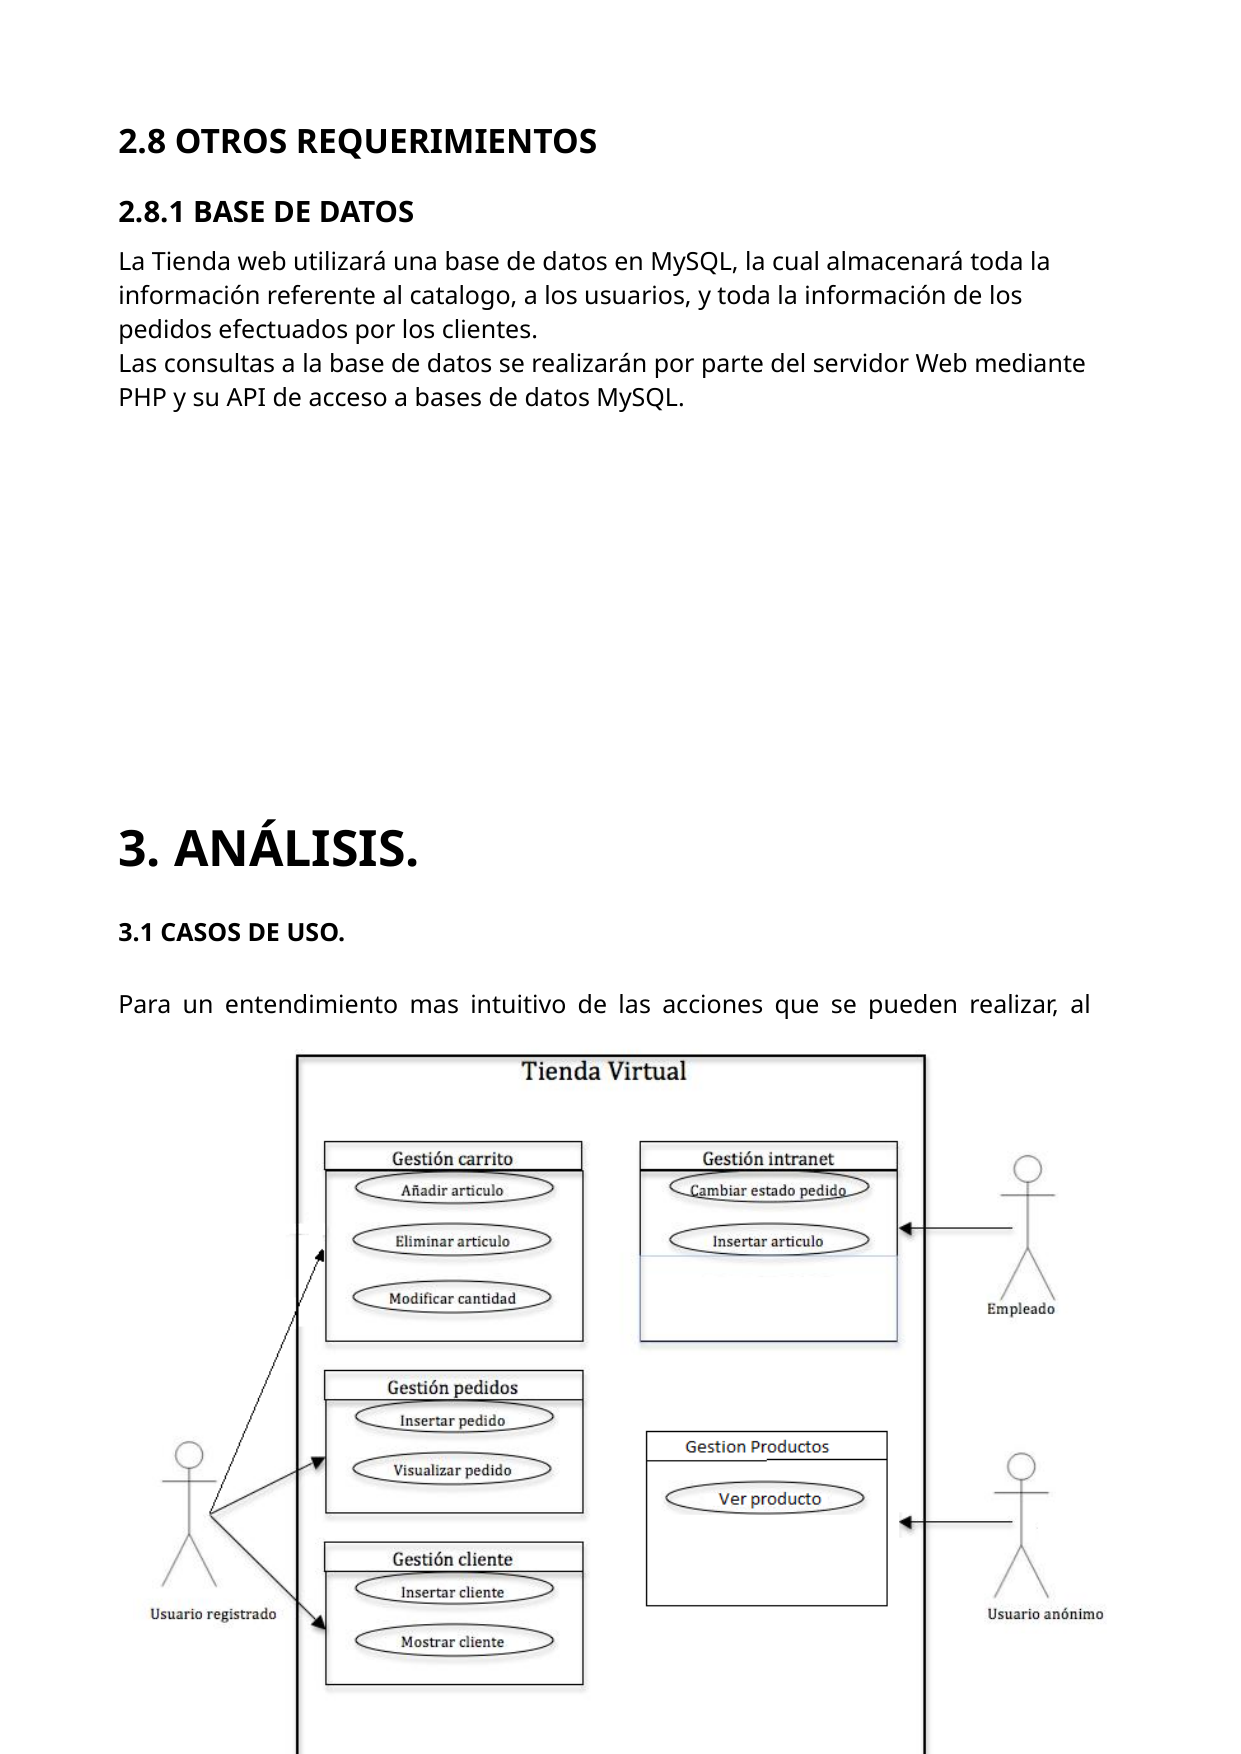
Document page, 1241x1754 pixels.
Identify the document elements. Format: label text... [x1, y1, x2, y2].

subtitle 2.8 OTROS REQUERIMIENTOS [118, 118, 1122, 164]
subtitle 2.8.1 BASE DE DATOS [118, 191, 1122, 231]
subtitle 3.1 CASOS DE USO. [118, 915, 1122, 949]
subtitle 3. ANÁLISIS. [118, 813, 1122, 882]
picture [132, 1033, 1108, 1754]
text Las consultas a la base de datos se realizarán por parte del servidor Web mediante PHP y su API de acceso a bases de datos MySQL. [118, 346, 1122, 414]
text La Tienda web utilizará una base de datos en MySQL, la cual almacenará toda la información referente al catalogo, a los usuarios, y toda la información de los pedidos efectuados por los clientes. [118, 243, 1122, 346]
text Para un entendimiento mas intuitivo de las acciones que se pueden realizar, al menos las mas importantes, se adjunta una figura resumiendo dichas funciones. [118, 988, 1093, 1052]
